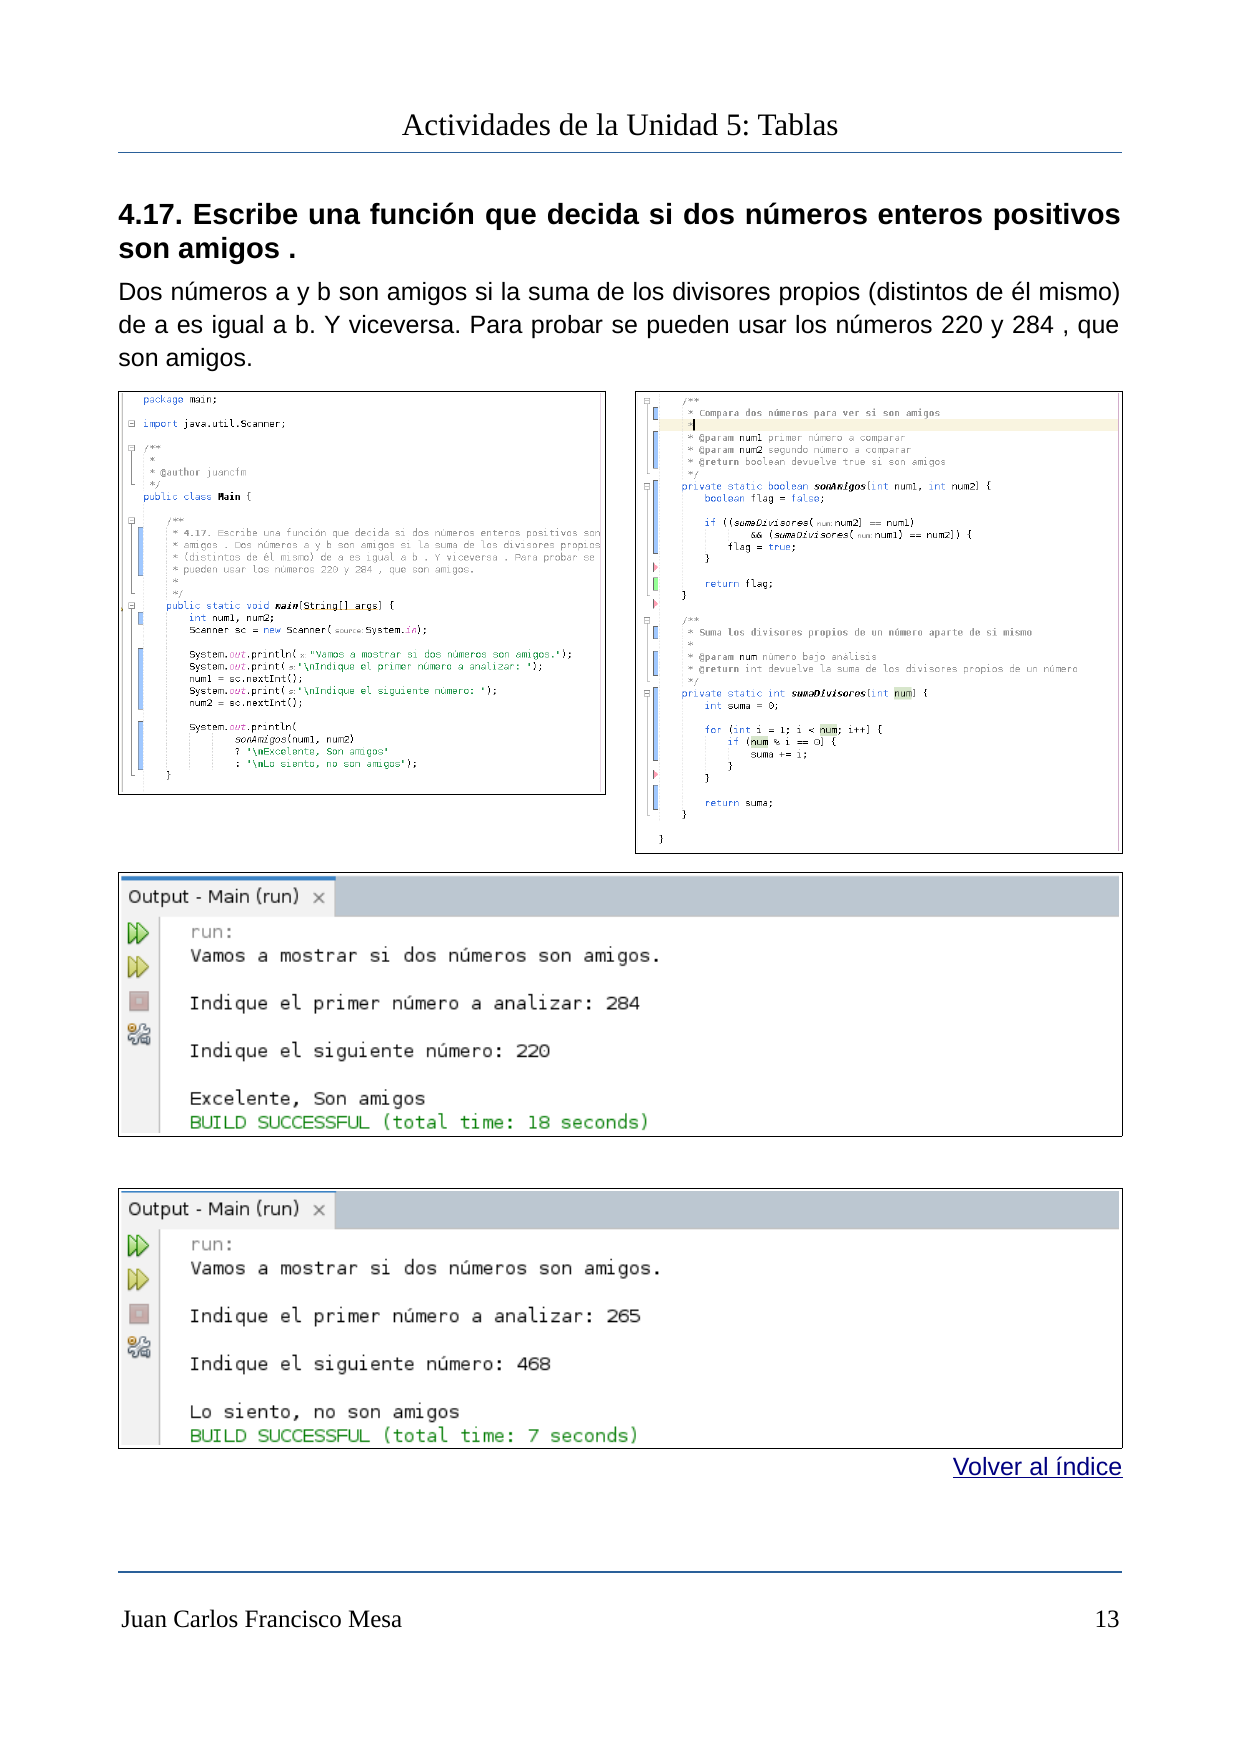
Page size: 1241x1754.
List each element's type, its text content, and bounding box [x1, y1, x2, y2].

subtitle 4.17. Escribe una función que decida si dos números enteros positivos son amigos . [118, 197, 1122, 264]
picture [121, 1191, 1119, 1445]
picture [121, 875, 1119, 1133]
text Volver al índice [118, 1449, 1122, 1481]
picture [637, 393, 1119, 851]
picture [121, 393, 603, 792]
text [119, 1189, 1122, 1448]
text Dos números a y b son amigos si la suma de los divisores propios (distintos de él mismo) de a es igual a b. Y viceversa. Para probar se pueden usar los números 220 y 284 , que son amigos. [118, 277, 1122, 372]
